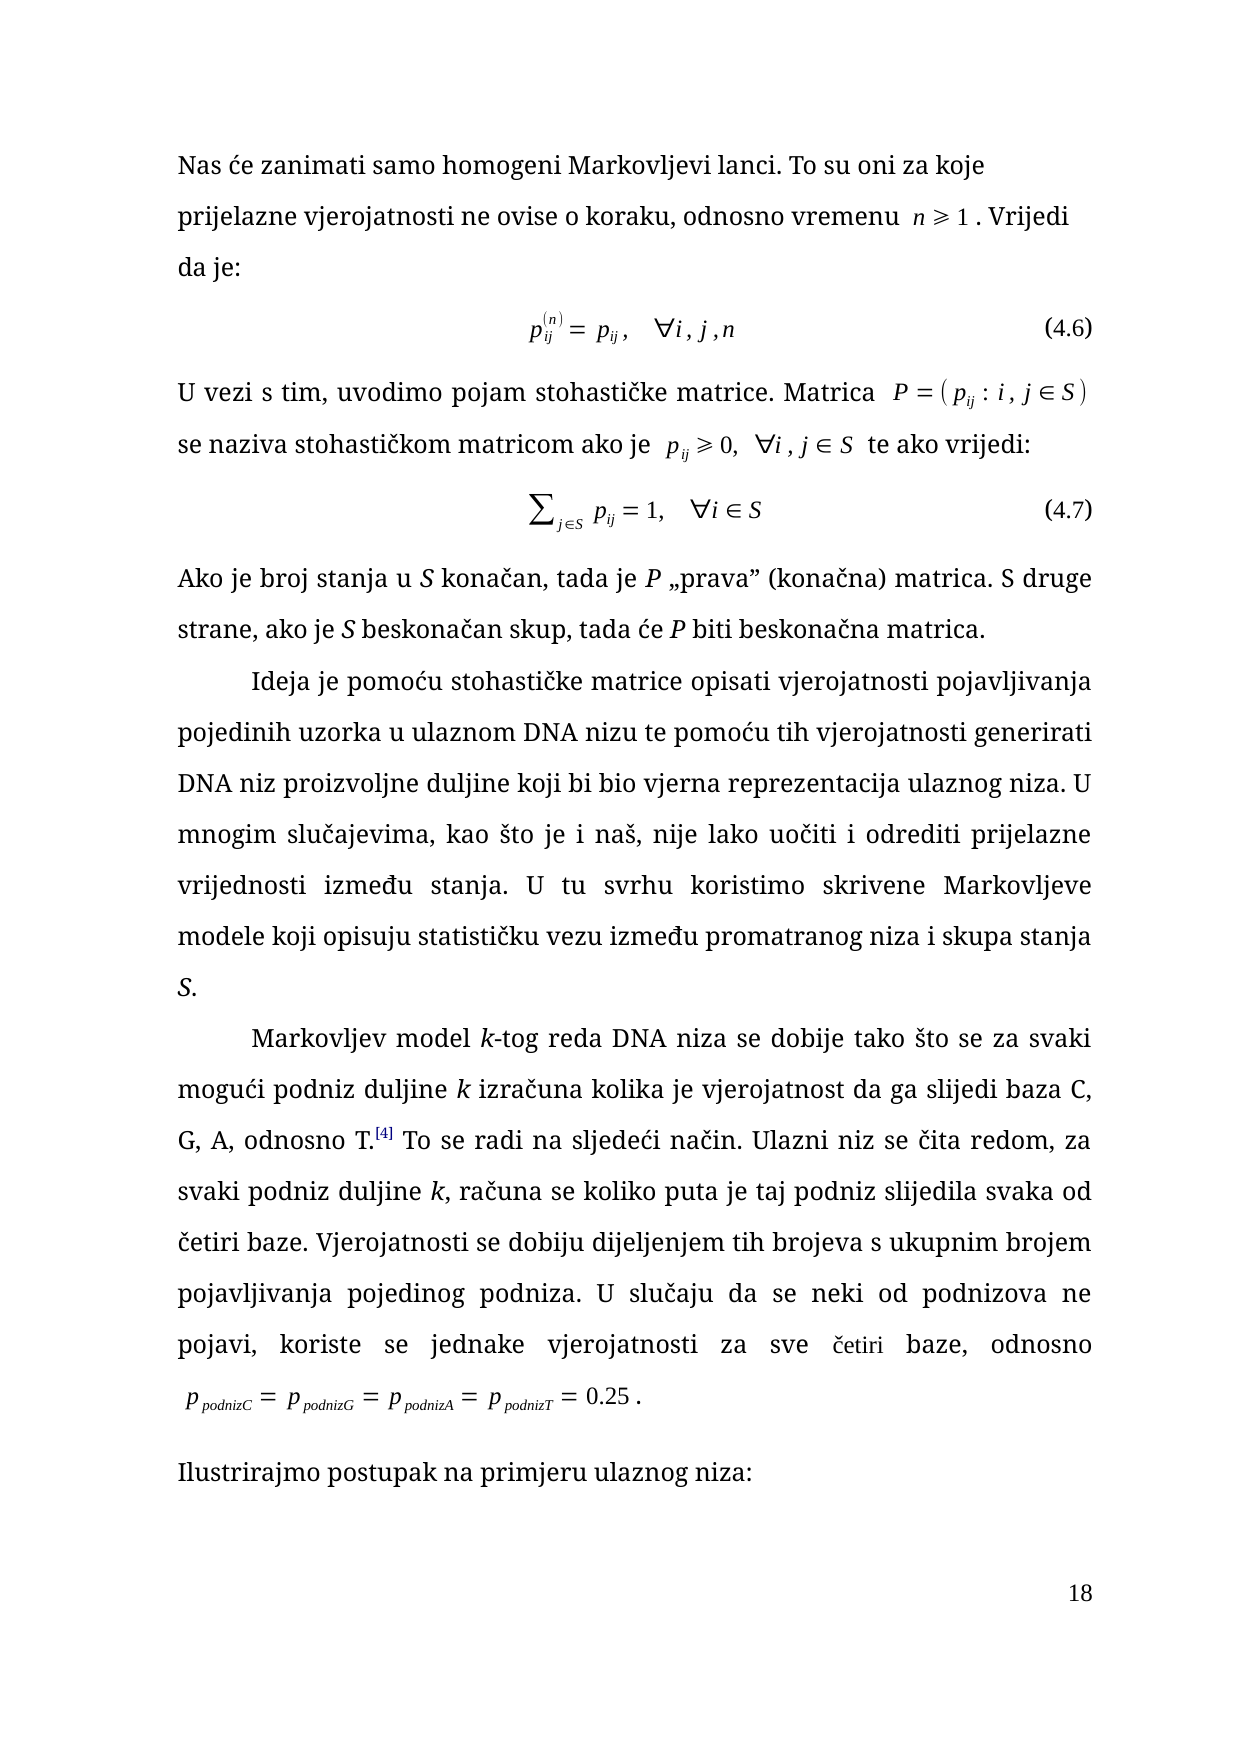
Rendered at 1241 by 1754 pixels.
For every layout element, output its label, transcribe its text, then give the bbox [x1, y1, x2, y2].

text Markovljev model k-tog reda DNA niza se dobije tako što se za svaki mogući podniz duljine k izračuna kolika je vjerojatnost da ga slijedi baza C, G, A, odnosno T.[4] To se radi na sljedeći način. Ulazni niz se čita redom, za svaki podniz duljine k, računa se koliko puta je taj podniz slijedila svaka od četiri baze. Vjerojatnosti se dobiju dijeljenjem tih brojeva s ukupnim brojem pojavljivanja pojedinog podniza. U slučaju da se neki od podnizova ne pojavi, koriste se jednake vjerojatnosti za sve četiri baze, odnosno . [177, 1021, 1093, 1437]
text (4.6) [177, 309, 1093, 346]
text (4.7) [177, 492, 1093, 532]
text Ako je broj stanja u S konačan, tada je P „prava” (konačna) matrica. S druge strane, ako je S beskonačan skup, tada će P biti beskonačna matrica. [177, 561, 1093, 646]
text Ilustrirajmo postupak na primjeru ulaznog niza: [177, 1454, 1093, 1488]
text Nas će zanimati samo homogeni Markovljevi lanci. To su oni za koje prijelazne vjerojatnosti ne ovise o koraku, odnosno vremenu . Vrijedi da je: [177, 148, 1093, 284]
text U vezi s tim, uvodimo pojam stohastičke matrice. Matrica se naziva stohastičkom matricom ako je te ako vrijedi: [177, 374, 1093, 463]
text Ideja je pomoću stohastičke matrice opisati vjerojatnosti pojavljivanja pojedinih uzorka u ulaznom DNA nizu te pomoću tih vjerojatnosti generirati DNA niz proizvoljne duljine koji bi bio vjerna reprezentacija ulaznog niza. U mnogim slučajevima, kao što je i naš, nije lako uočiti i odrediti prijelazne vrijednosti između stanja. U tu svrhu koristimo skrivene Markovljeve modele koji opisuju statističku vezu između promatranog niza i skupa stanja S. [177, 663, 1093, 1003]
